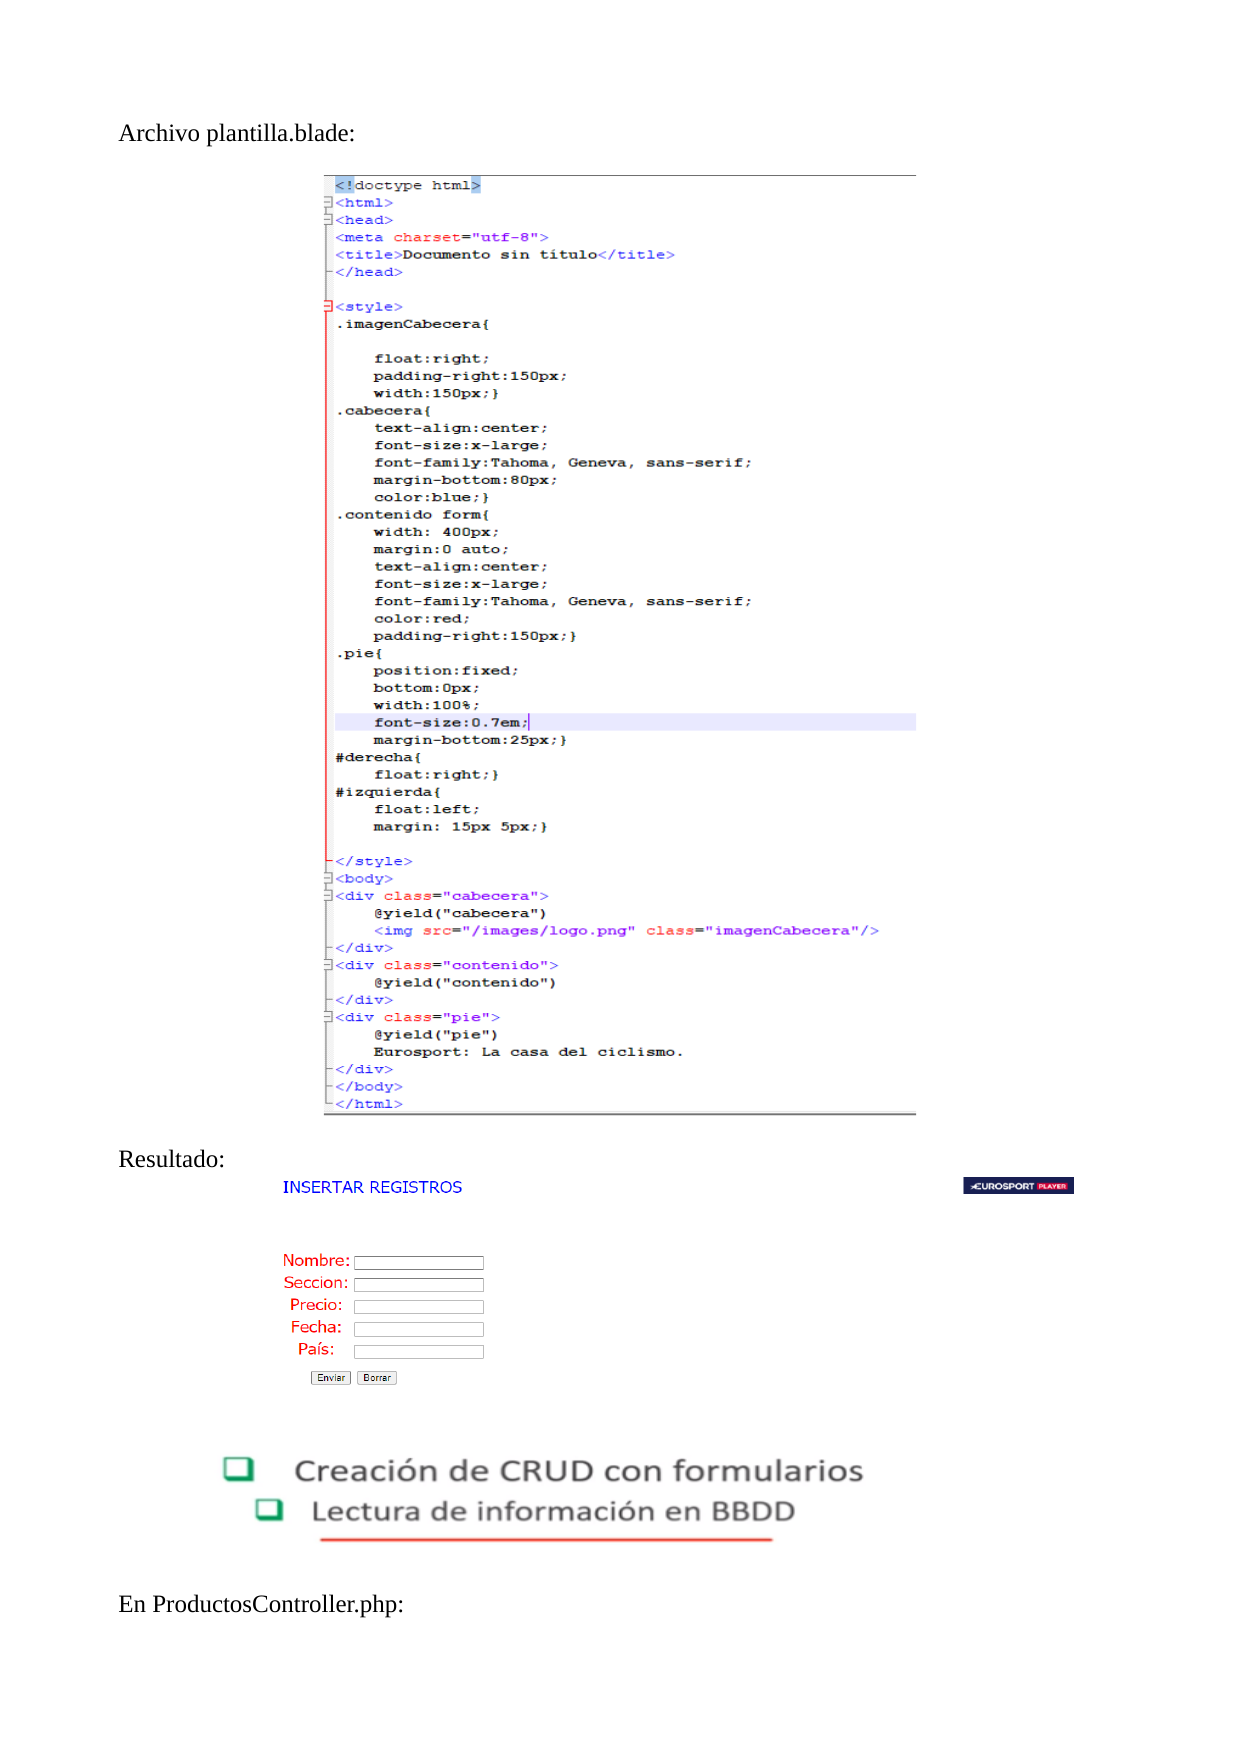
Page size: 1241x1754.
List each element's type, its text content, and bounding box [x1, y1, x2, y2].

picture [323, 175, 917, 1116]
text En ProductosController.php: [118, 1589, 1122, 1618]
picture [150, 1173, 1090, 1413]
text Resultado: [118, 1144, 1122, 1173]
text Archivo plantilla.blade: [118, 118, 1122, 147]
picture [209, 1441, 1031, 1561]
